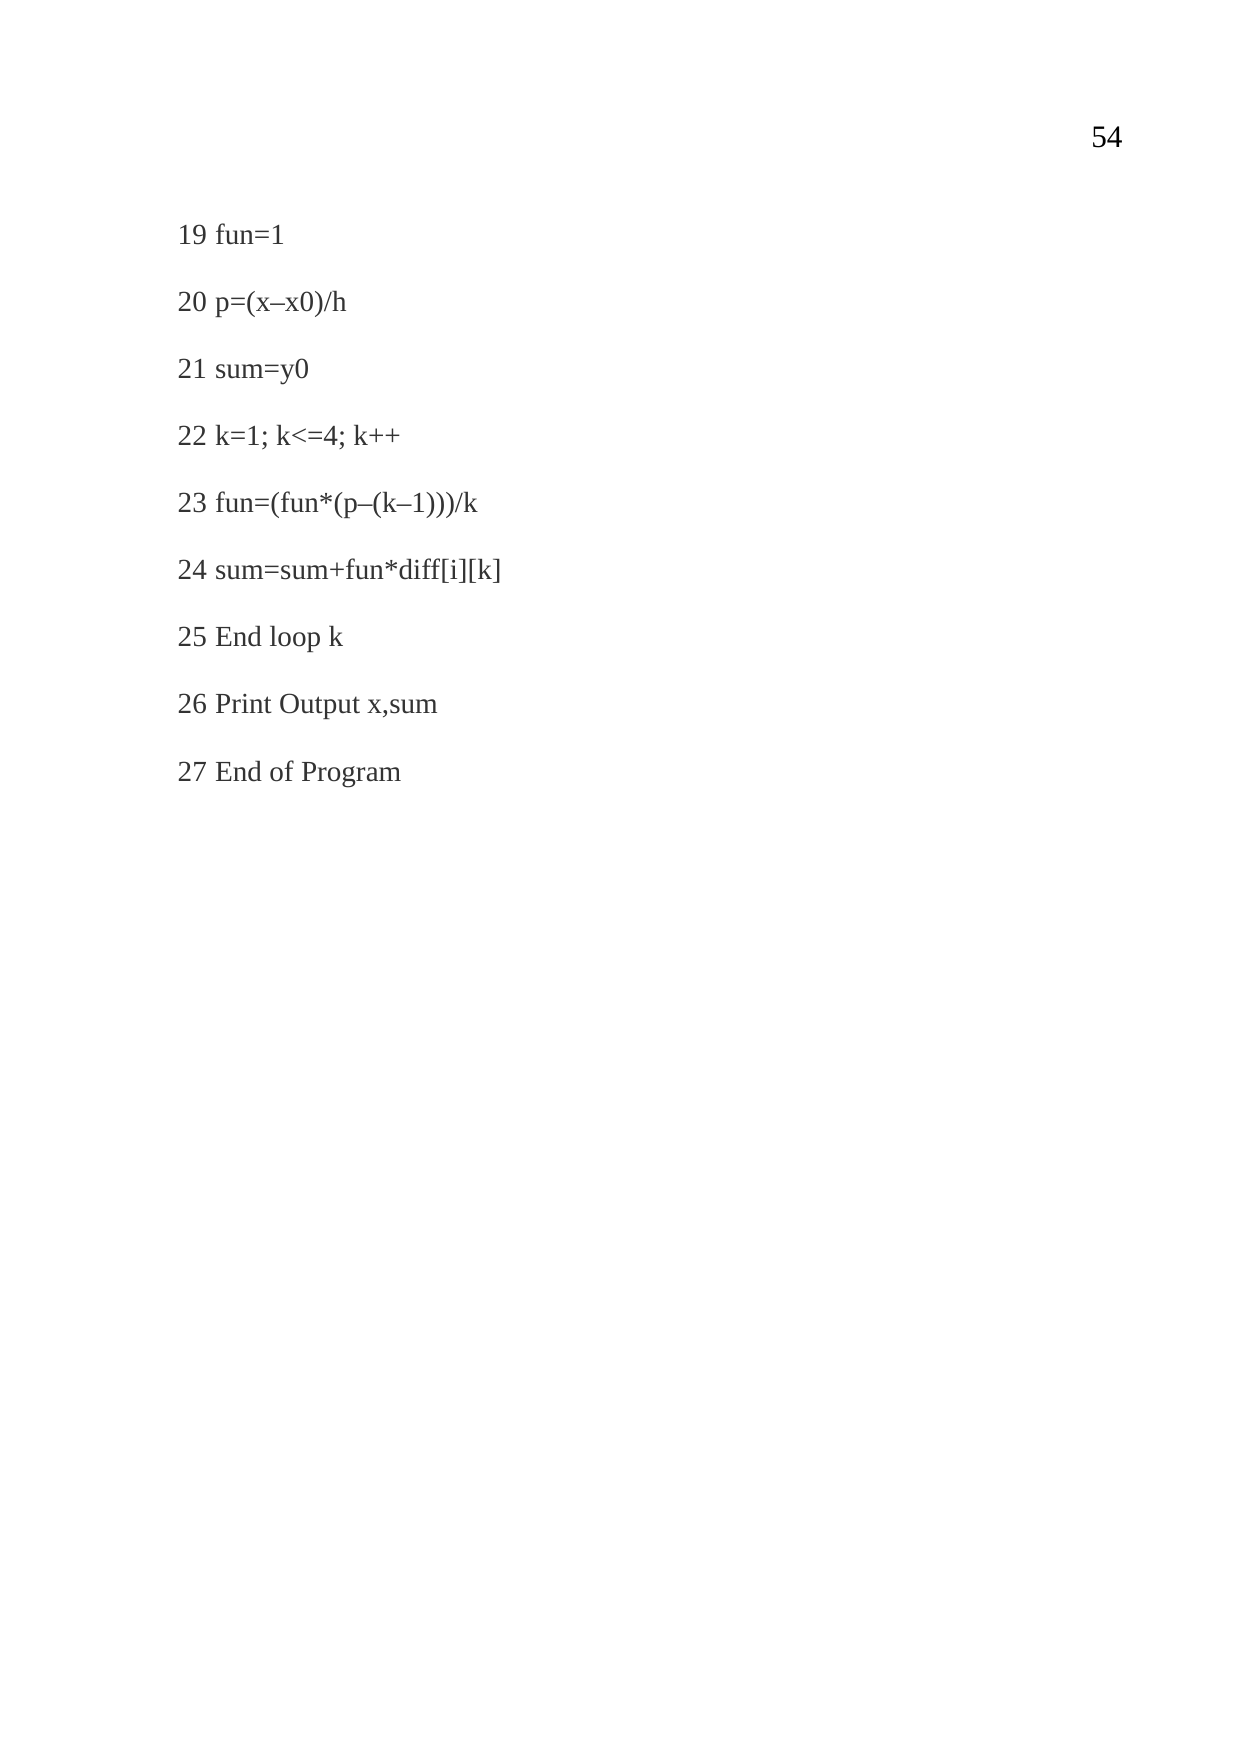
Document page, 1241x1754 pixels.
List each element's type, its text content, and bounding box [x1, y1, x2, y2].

list Print Output x,sum [177, 687, 1122, 720]
list End loop k [177, 619, 1122, 653]
list k=1; k<=4; k++ [177, 418, 1122, 452]
list fun=1 [177, 217, 1122, 251]
list sum=sum+fun*diff[i][k] [177, 552, 1122, 586]
list sum=y0 [177, 351, 1122, 385]
list End of Program [177, 754, 1122, 787]
list fun=(fun*(p–(k–1)))/k [177, 485, 1122, 519]
list p=(x–x0)/h [177, 284, 1122, 318]
